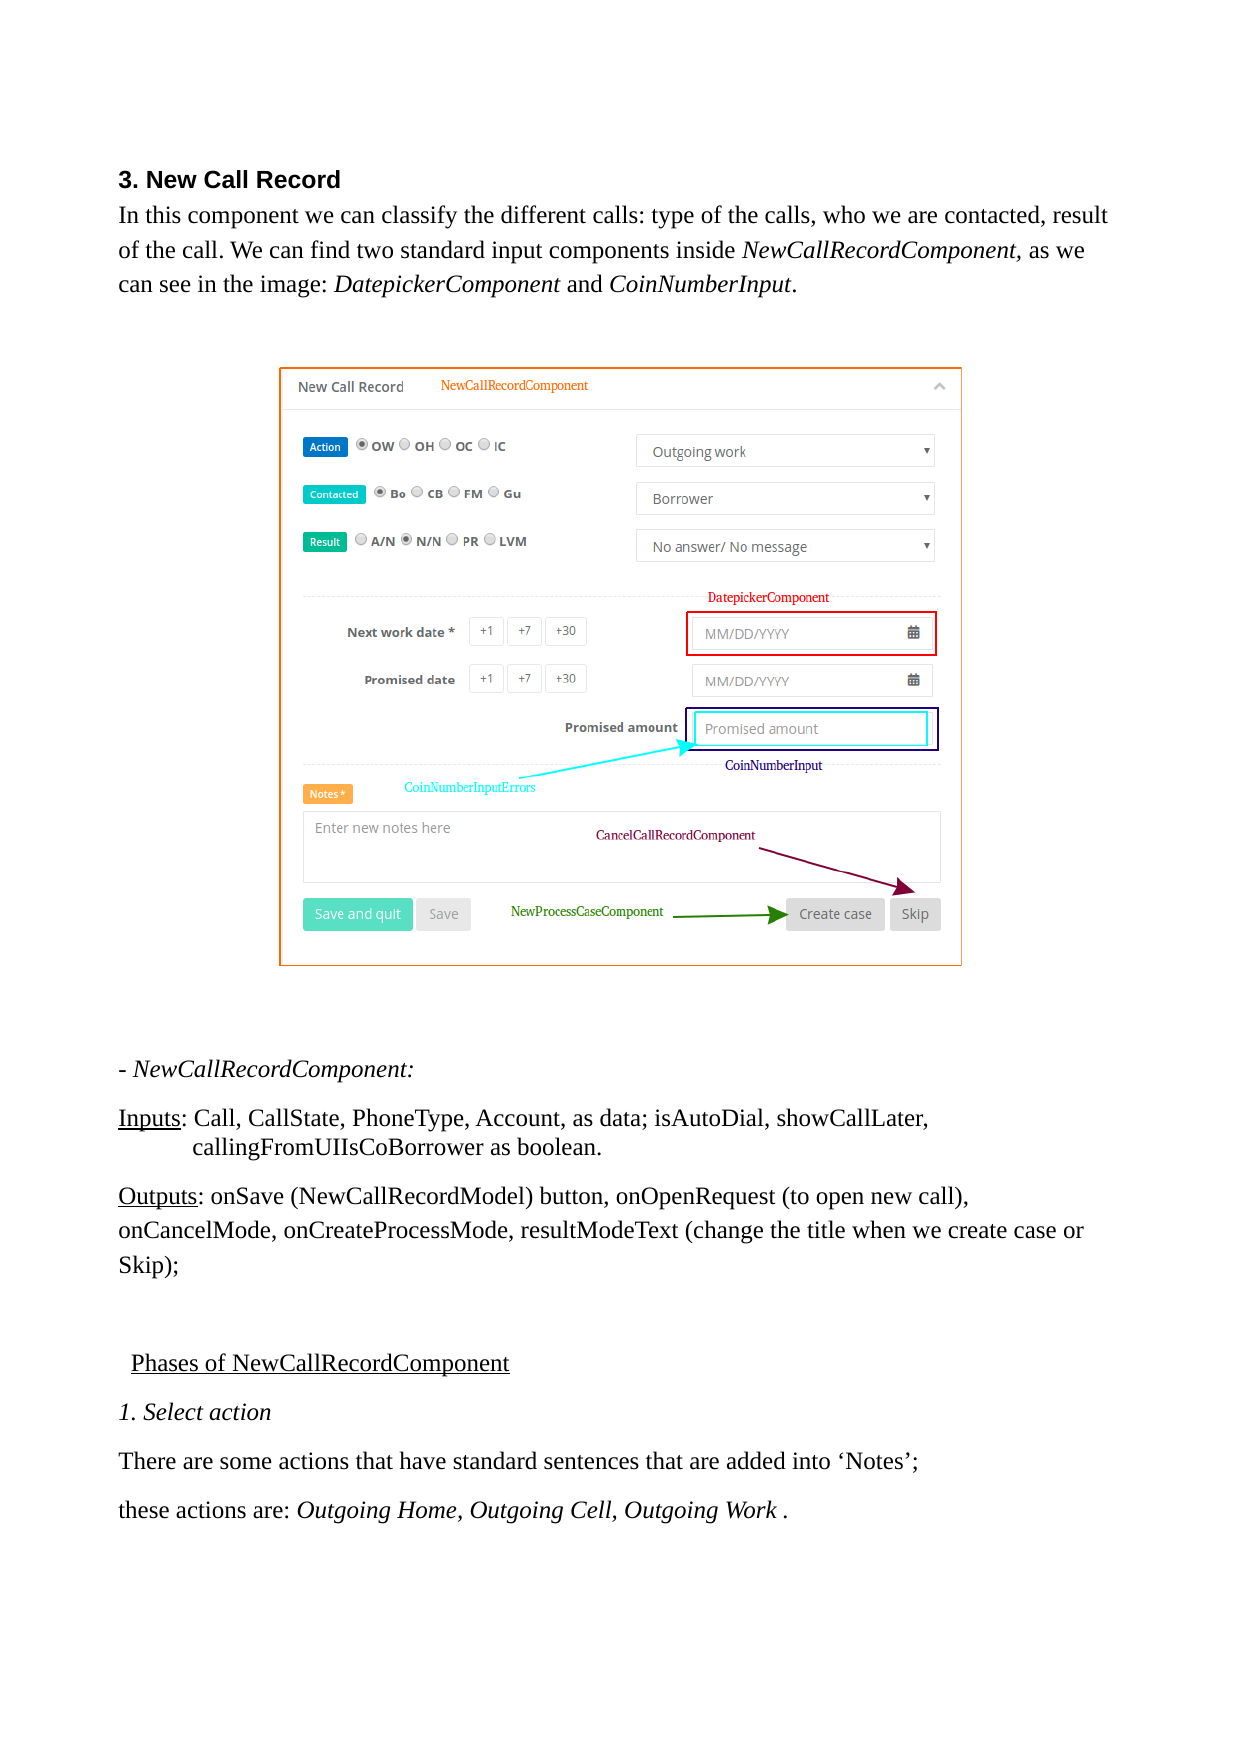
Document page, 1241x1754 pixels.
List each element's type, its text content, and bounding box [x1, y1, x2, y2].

text Inputs: Call, CallState, PhoneType, Account, as data; isAutoDial, showCallLater, [118, 1103, 1122, 1132]
text There are some actions that have standard sentences that are added into ‘Notes’; [118, 1446, 1122, 1475]
text callingFromUIIsCoBorrower as boolean. [118, 1132, 1122, 1161]
text In this component we can classify the different calls: type of the calls, who we are contacted, result of the call. We can find two standard input components inside NewCallRecordComponent, as we can see in the image: DatepickerComponent and CoinNumberInput. [118, 200, 1122, 298]
text Phases of NewCallRecordComponent [118, 1348, 1122, 1377]
text Outputs: onSave (NewCallRecordModel) button, onOpenRequest (to open new call), onCancelMode, onCreateProcessMode, resultModeText (change the title when we create case or Skip); [118, 1181, 1122, 1279]
text these actions are: Outgoing Home, Outgoing Cell, Outgoing Work . [118, 1495, 1122, 1524]
text - NewCallRecordComponent: [118, 1054, 1122, 1083]
text 1. Select action [118, 1397, 1122, 1426]
subtitle 3. New Call Record [118, 165, 1122, 194]
picture [278, 367, 962, 966]
